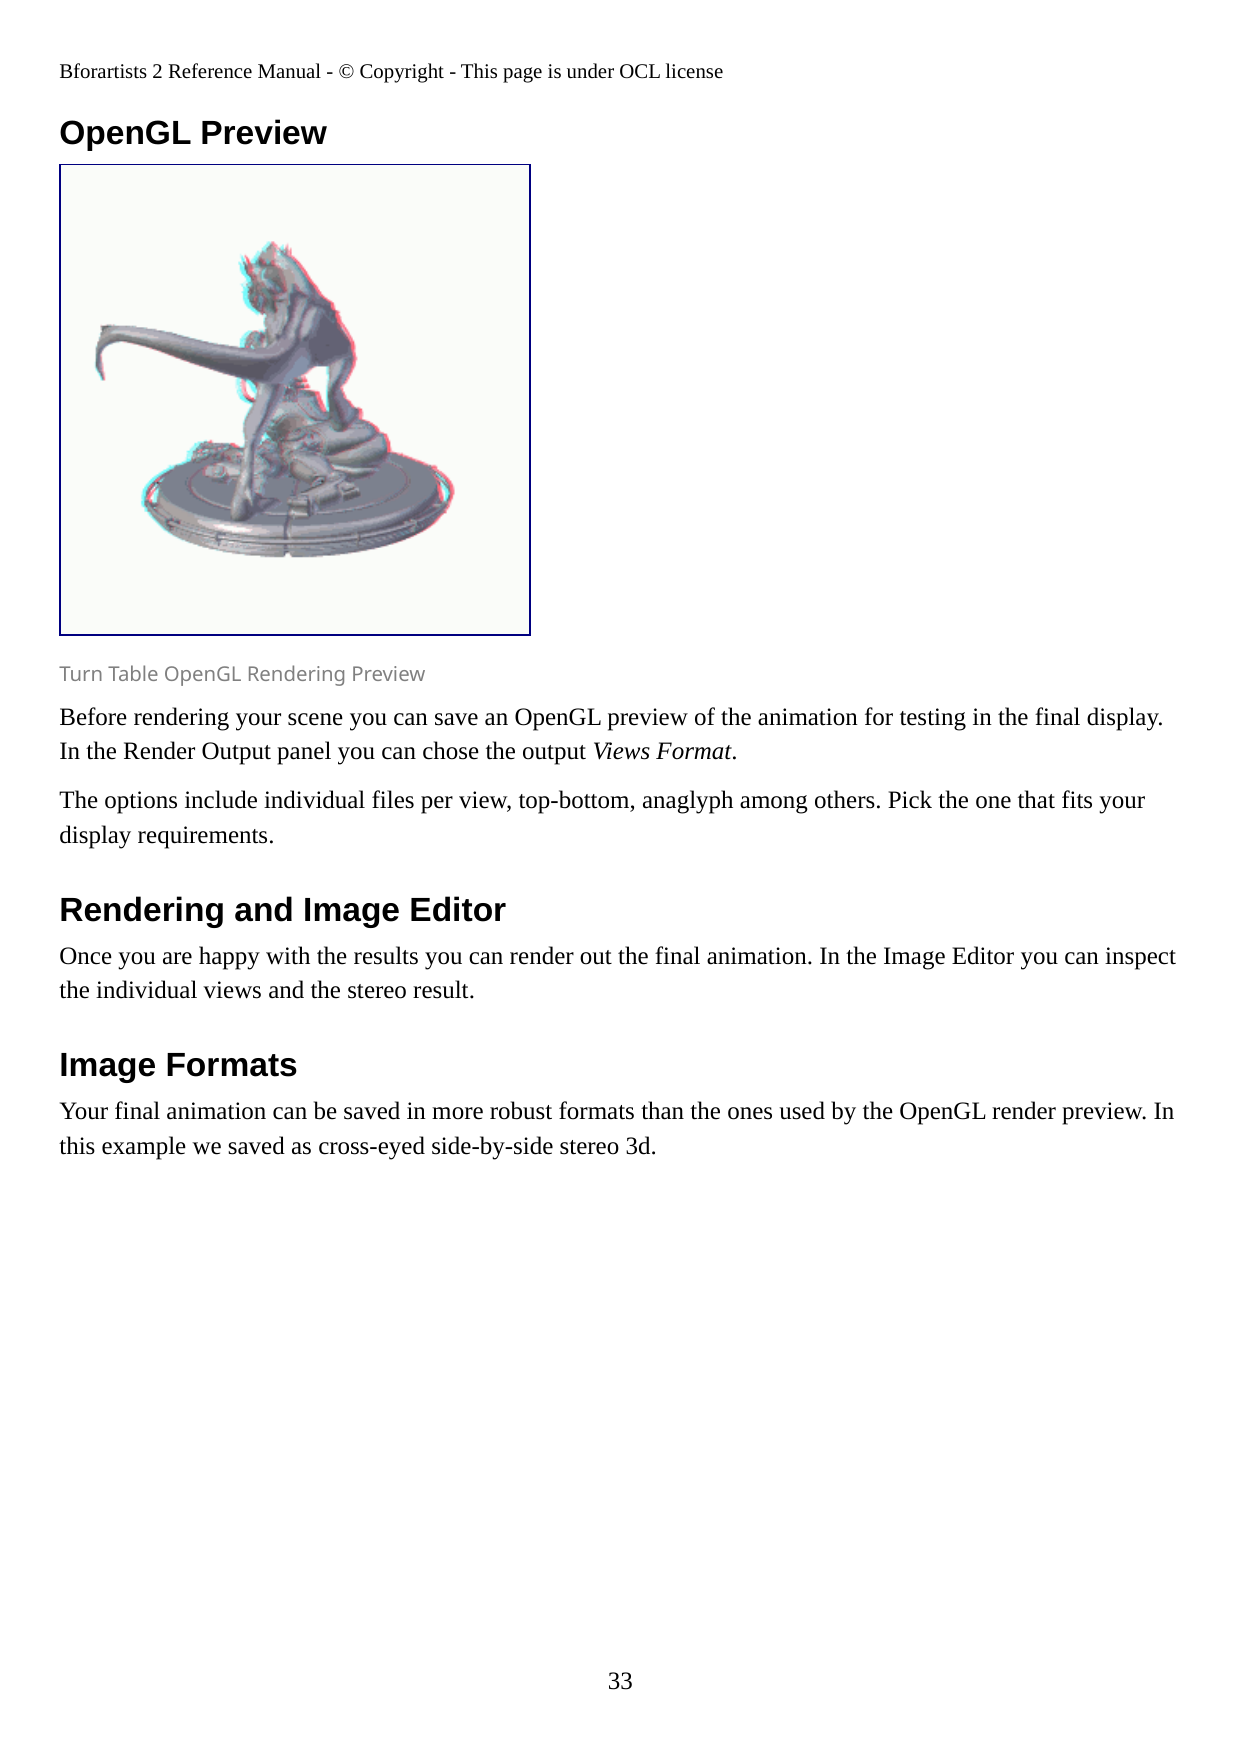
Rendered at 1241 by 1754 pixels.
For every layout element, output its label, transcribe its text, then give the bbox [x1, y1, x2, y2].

text Before rendering your scene you can save an OpenGL preview of the animation for testing in the final display. In the Render Output panel you can chose the output Views Format. [59, 702, 1181, 765]
subtitle OpenGL Preview [59, 113, 1181, 151]
text Your final animation can be saved in more robust formats than the ones used by the OpenGL render preview. In this example we saved as cross-eyed side-by-side stereo 3d. [59, 1096, 1181, 1159]
subtitle Rendering and Image Editor [59, 890, 1181, 928]
picture [61, 165, 529, 634]
text Once you are happy with the results you can render out the final animation. In the Image Editor you can inspect the individual views and the stereo result. [59, 941, 1181, 1004]
text Turn Table OpenGL Rendering Preview [59, 656, 1181, 687]
subtitle Image Formats [59, 1045, 1181, 1084]
text The options include individual files per view, top-bottom, anaglyph among others. Pick the one that fits your display requirements. [59, 785, 1181, 848]
